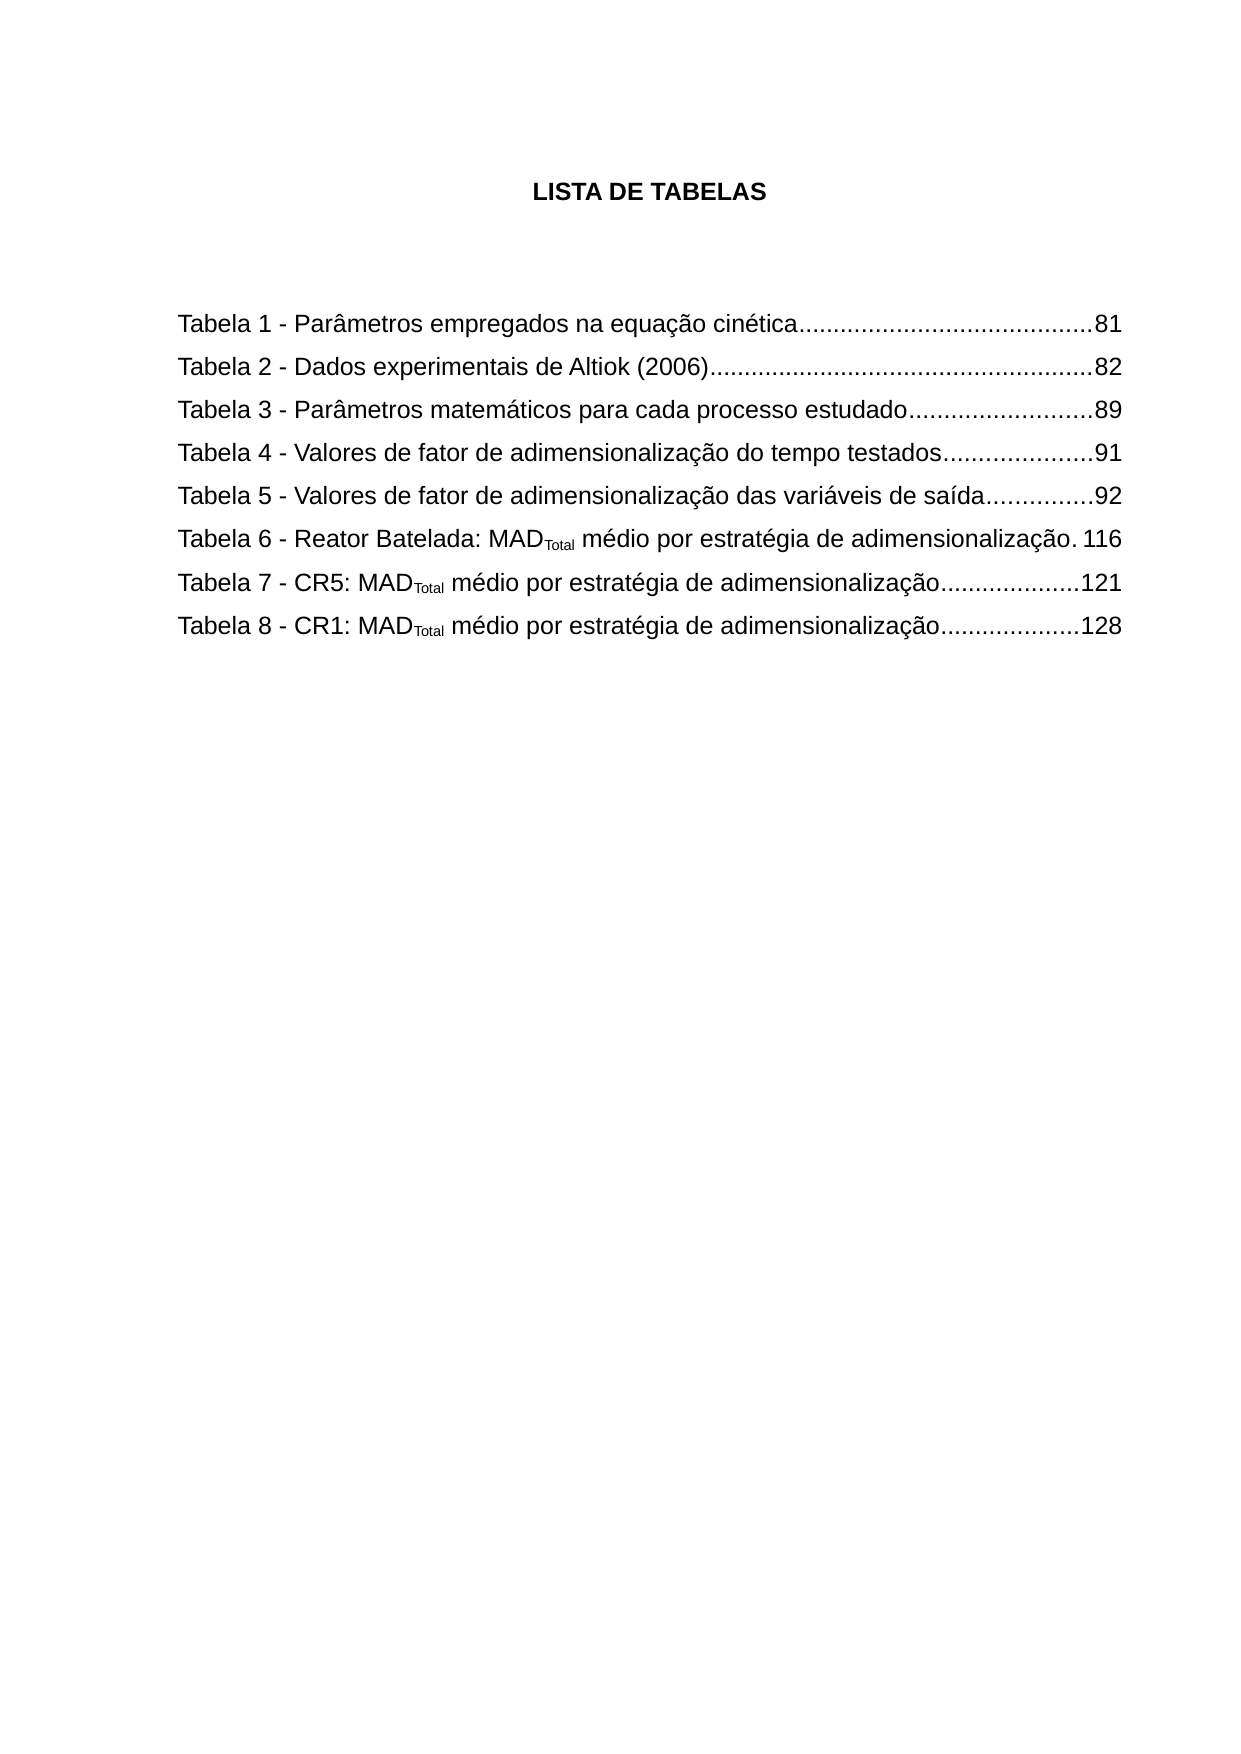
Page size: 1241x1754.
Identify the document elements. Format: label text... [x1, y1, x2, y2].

text Tabela 1 - Parâmetros empregados na equação cinética 81 [177, 309, 1122, 338]
text Tabela 8 - CR1: MADTotal médio por estratégia de adimensionalização 128 [177, 611, 1122, 639]
text Tabela 3 - Parâmetros matemáticos para cada processo estudado 89 [177, 395, 1122, 424]
text Tabela 5 - Valores de fator de adimensionalização das variáveis de saída 92 [177, 481, 1122, 510]
text Tabela 7 - CR5: MADTotal médio por estratégia de adimensionalização 121 [177, 568, 1122, 596]
subtitle LISTA DE TABELAS [177, 177, 1122, 206]
text Tabela 2 - Dados experimentais de Altiok (2006) 82 [177, 352, 1122, 381]
text Tabela 6 - Reator Batelada: MADTotal médio por estratégia de adimensionalização 116 [177, 524, 1122, 553]
text Tabela 4 - Valores de fator de adimensionalização do tempo testados 91 [177, 438, 1122, 467]
